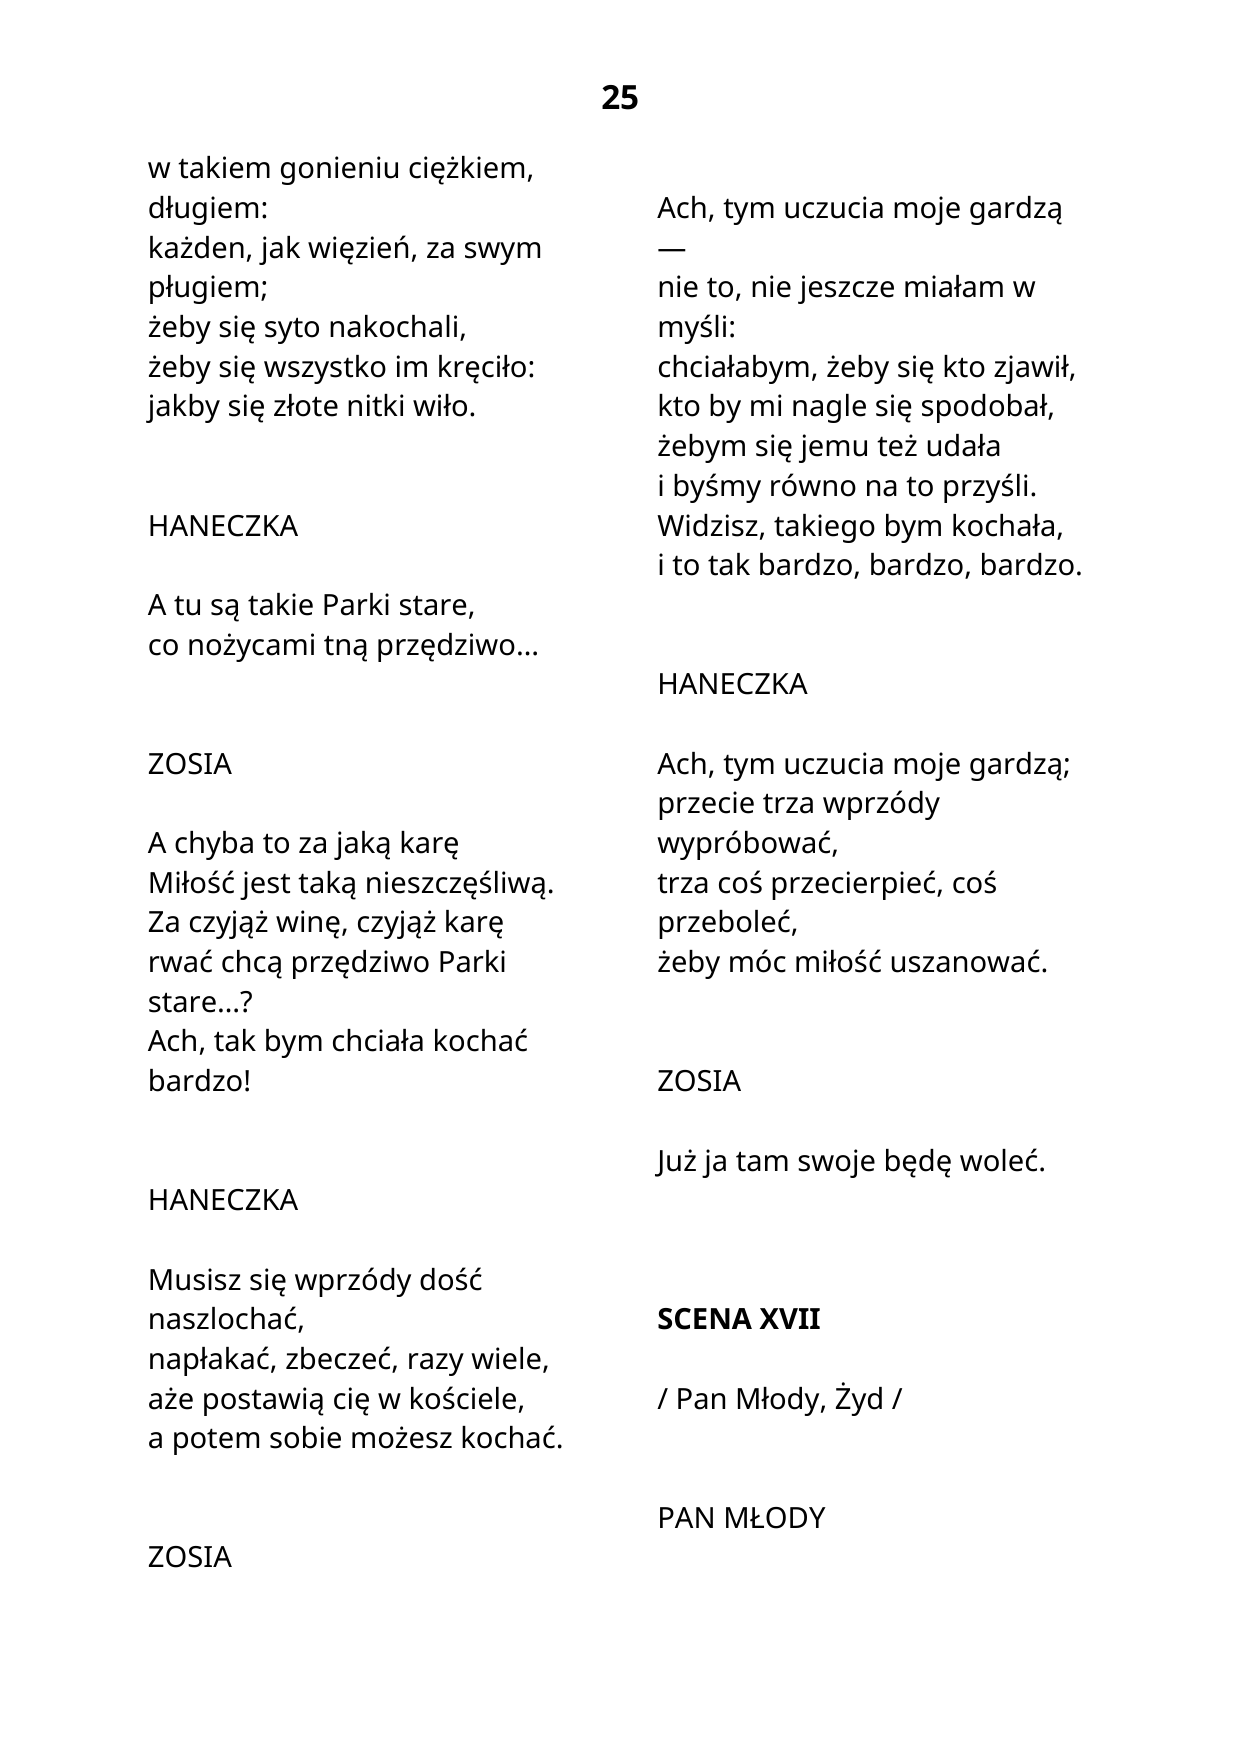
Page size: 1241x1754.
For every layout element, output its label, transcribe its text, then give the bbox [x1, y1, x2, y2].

text chciałabym, żeby się kto zjawił, [657, 346, 1093, 386]
text trza coś przecierpieć, coś przeboleć, [657, 862, 1093, 941]
text żeby móc miłość uszanować. [657, 941, 1093, 981]
text Ach, tak bym chciała kochać bardzo! [148, 1021, 583, 1100]
text co nożycami tną przędziwo… [148, 624, 583, 663]
text Już ja tam swoje będę woleć. [657, 1140, 1093, 1179]
text i to tak bardzo, bardzo, bardzo. [657, 544, 1093, 584]
text HANECZKA [148, 1179, 583, 1219]
text ZOSIA [148, 1537, 583, 1576]
text / Pan Młody, Żyd / [657, 1378, 1093, 1418]
text kto by mi nagle się spodobał, [657, 386, 1093, 425]
text nie to, nie jeszcze miałam w myśli: [657, 267, 1093, 346]
text HANECZKA [657, 663, 1093, 703]
text HANECZKA [148, 505, 583, 544]
text przecie trza wprzódy wypróbować, [657, 783, 1093, 862]
text ZOSIA [148, 743, 583, 783]
text A tu są takie Parki stare, [148, 584, 583, 624]
text PAN MŁODY [657, 1497, 1093, 1537]
text SCENA XVII [657, 1298, 1093, 1338]
text Ach, tym uczucia moje gardzą; [657, 743, 1093, 783]
text Miłość jest taką nieszczęśliwą. [148, 862, 583, 902]
text żeby się wszystko im kręciło: [148, 346, 583, 386]
text Ach, tym uczucia moje gardzą — [657, 187, 1093, 267]
text jakby się złote nitki wiło. [148, 386, 583, 425]
text A chyba to za jaką karę [148, 822, 583, 862]
text Za czyjąż winę, czyjąż karę [148, 902, 583, 941]
text napłakać, zbeczeć, razy wiele, [148, 1338, 583, 1378]
text rwać chcą przędziwo Parki stare…? [148, 941, 583, 1021]
text i byśmy równo na to przyśli. [657, 465, 1093, 505]
text w takiem gonieniu ciężkiem, długiem: [148, 148, 583, 227]
text każden, jak więzień, za swym pługiem; [148, 227, 583, 306]
text ZOSIA [657, 1060, 1093, 1100]
text żeby się syto nakochali, [148, 306, 583, 346]
text Musisz się wprzódy dość naszlochać, [148, 1259, 583, 1338]
text Widzisz, takiego bym kochała, [657, 505, 1093, 544]
text żebym się jemu też udała [657, 425, 1093, 465]
text a potem sobie możesz kochać. [148, 1418, 583, 1457]
text aże postawią cię w kościele, [148, 1378, 583, 1418]
